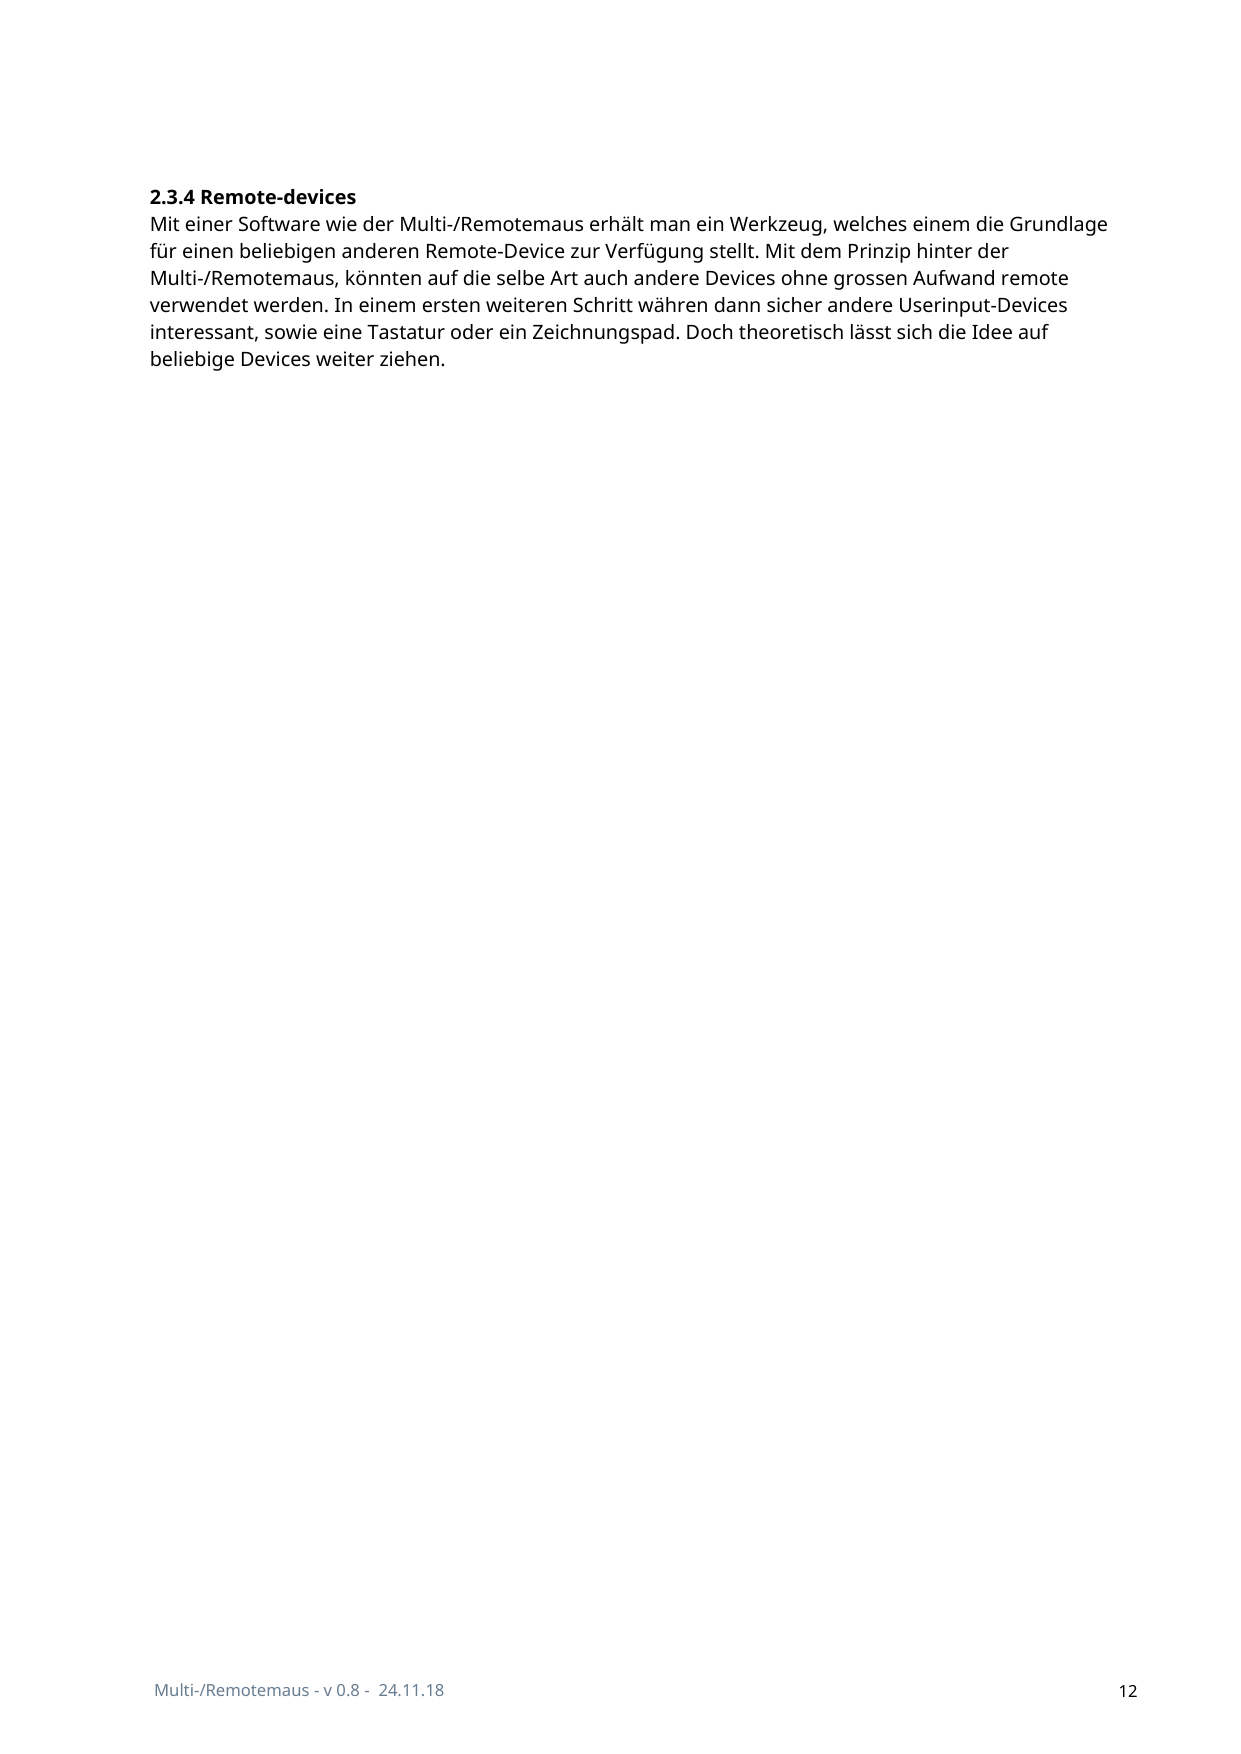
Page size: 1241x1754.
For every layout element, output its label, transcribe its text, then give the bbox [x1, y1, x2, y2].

subtitle Remote-devices [149, 183, 1136, 210]
text Mit einer Software wie der Multi-/Remotemaus erhält man ein Werkzeug, welches einem die Grundlage für einen beliebigen anderen Remote-Device zur Verfügung stellt. Mit dem Prinzip hinter der Multi-/Remotemaus, könnten auf die selbe Art auch andere Devices ohne grossen Aufwand remote verwendet werden. In einem ersten weiteren Schritt währen dann sicher andere Userinput-Devices interessant, sowie eine Tastatur oder ein Zeichnungspad. Doch theoretisch lässt sich die Idee auf beliebige Devices weiter ziehen. [149, 210, 1136, 372]
